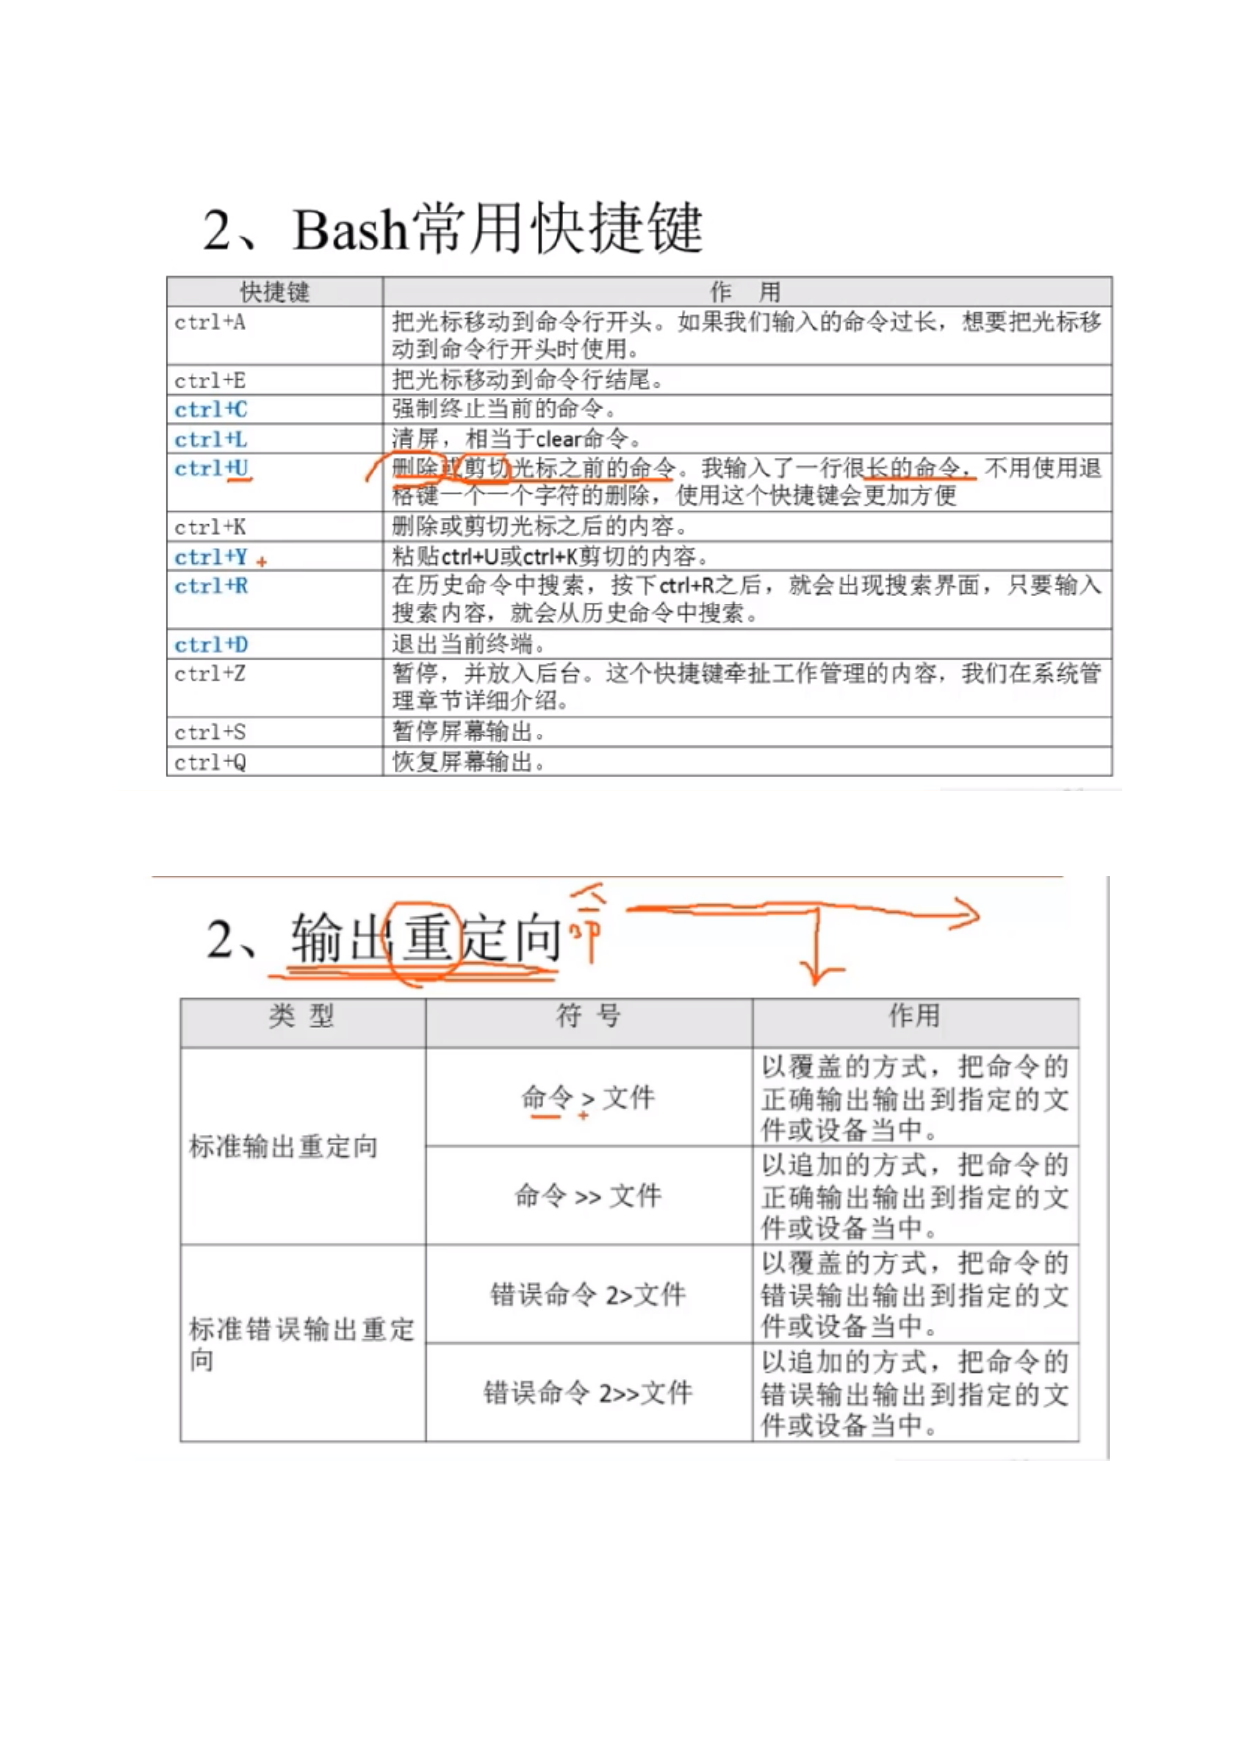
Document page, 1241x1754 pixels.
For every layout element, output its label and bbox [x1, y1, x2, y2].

picture [118, 175, 1123, 791]
picture [130, 876, 1110, 1461]
